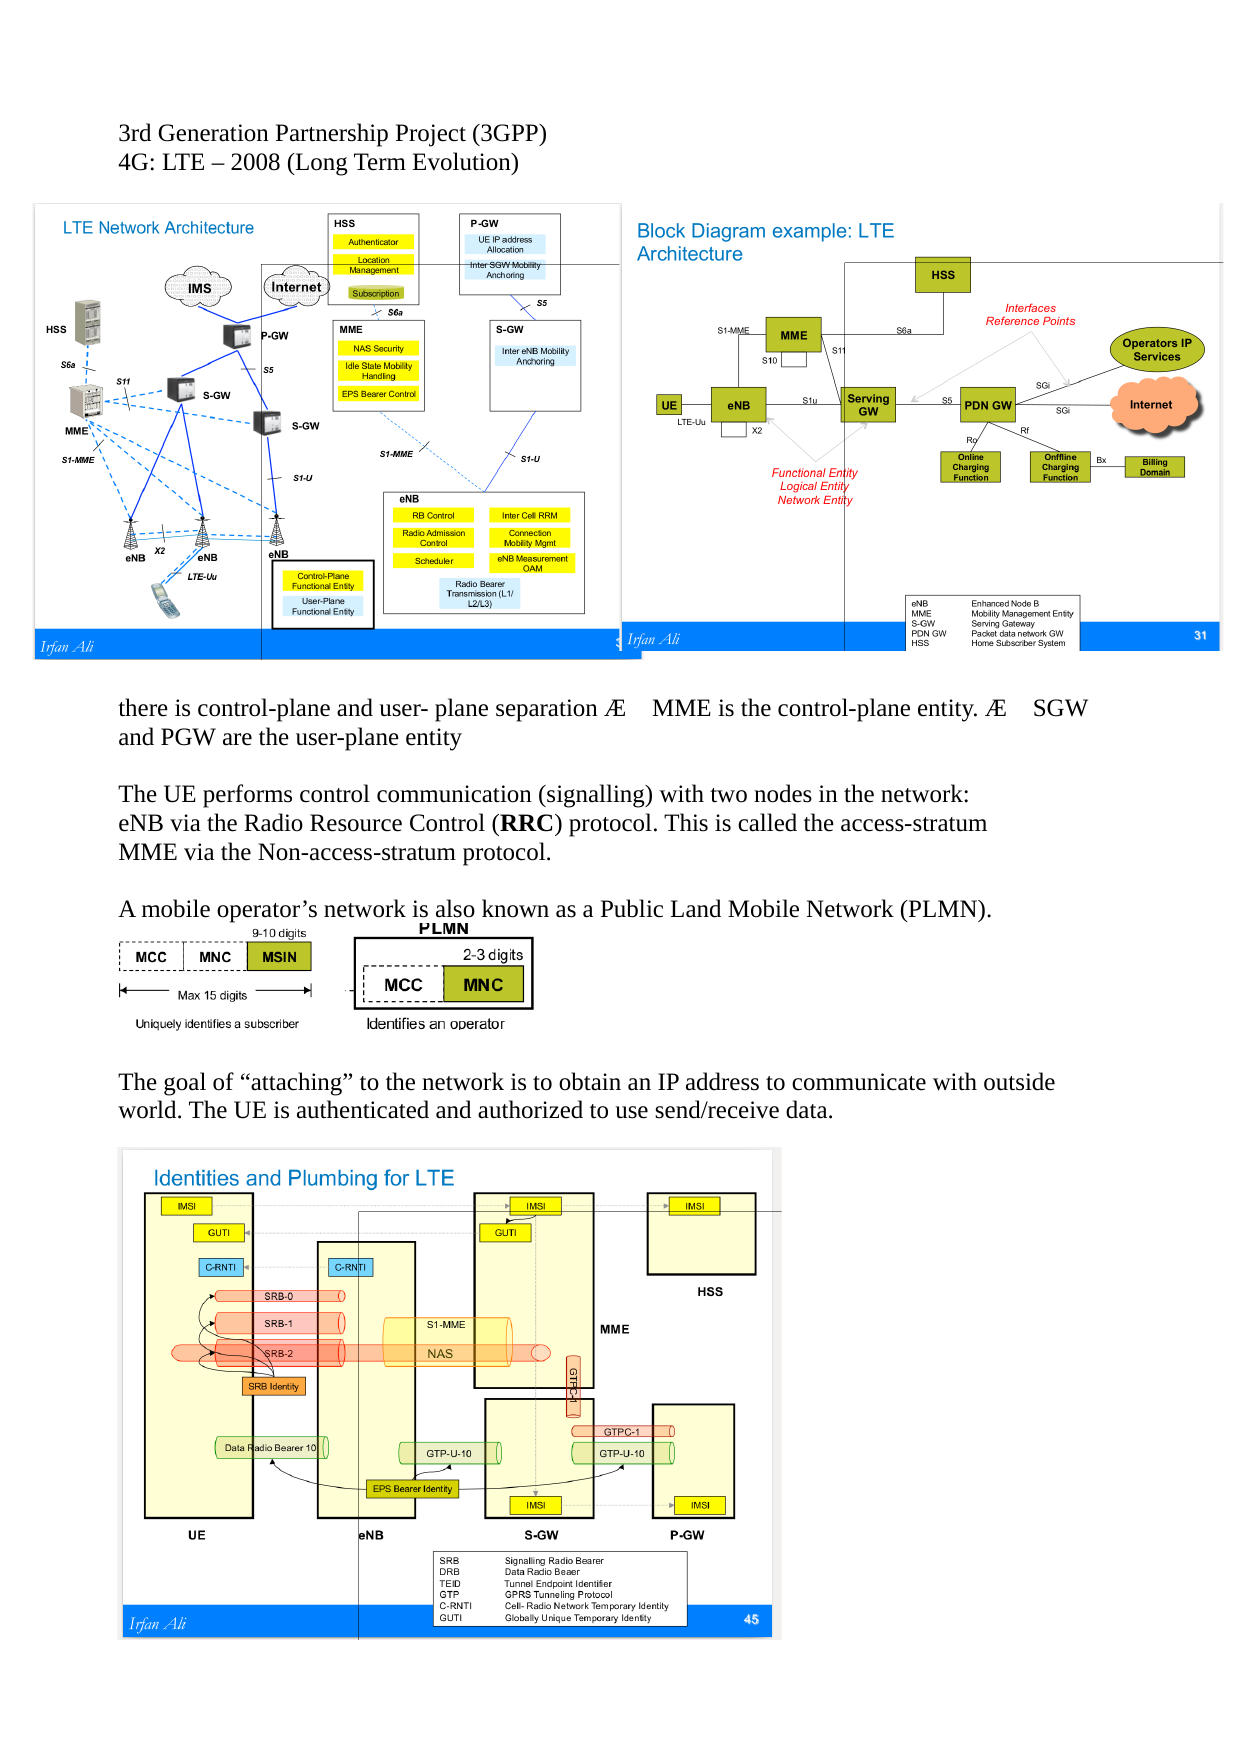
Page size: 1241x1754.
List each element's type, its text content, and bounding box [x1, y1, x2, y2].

picture [32, 203, 1224, 660]
text MME via the Non-access-stratum protocol. [118, 837, 1122, 866]
picture [345, 923, 552, 1030]
picture [113, 927, 330, 1042]
picture [117, 1147, 782, 1640]
text The UE performs control communication (signalling) with two nodes in the network: [118, 779, 1122, 808]
text 4G: LTE – 2008 (Long Term Evolution) [118, 147, 1122, 176]
text A mobile operator’s network is also known as a Public Land Mobile Network (PLMN). [118, 894, 1122, 923]
text 3rd Generation Partnership Project (3GPP) [118, 118, 1122, 147]
text there is control-plane and user- plane separation Æ MME is the control-plane entity. Æ SGW and PGW are the user-plane entity [118, 693, 1122, 751]
text eNB via the Radio Resource Control (RRC) protocol. This is called the access-stratum [118, 808, 1122, 837]
text The goal of “attaching” to the network is to obtain an IP address to communicate with outside world. The UE is authenticated and authorized to use send/receive data. [118, 1067, 1122, 1124]
